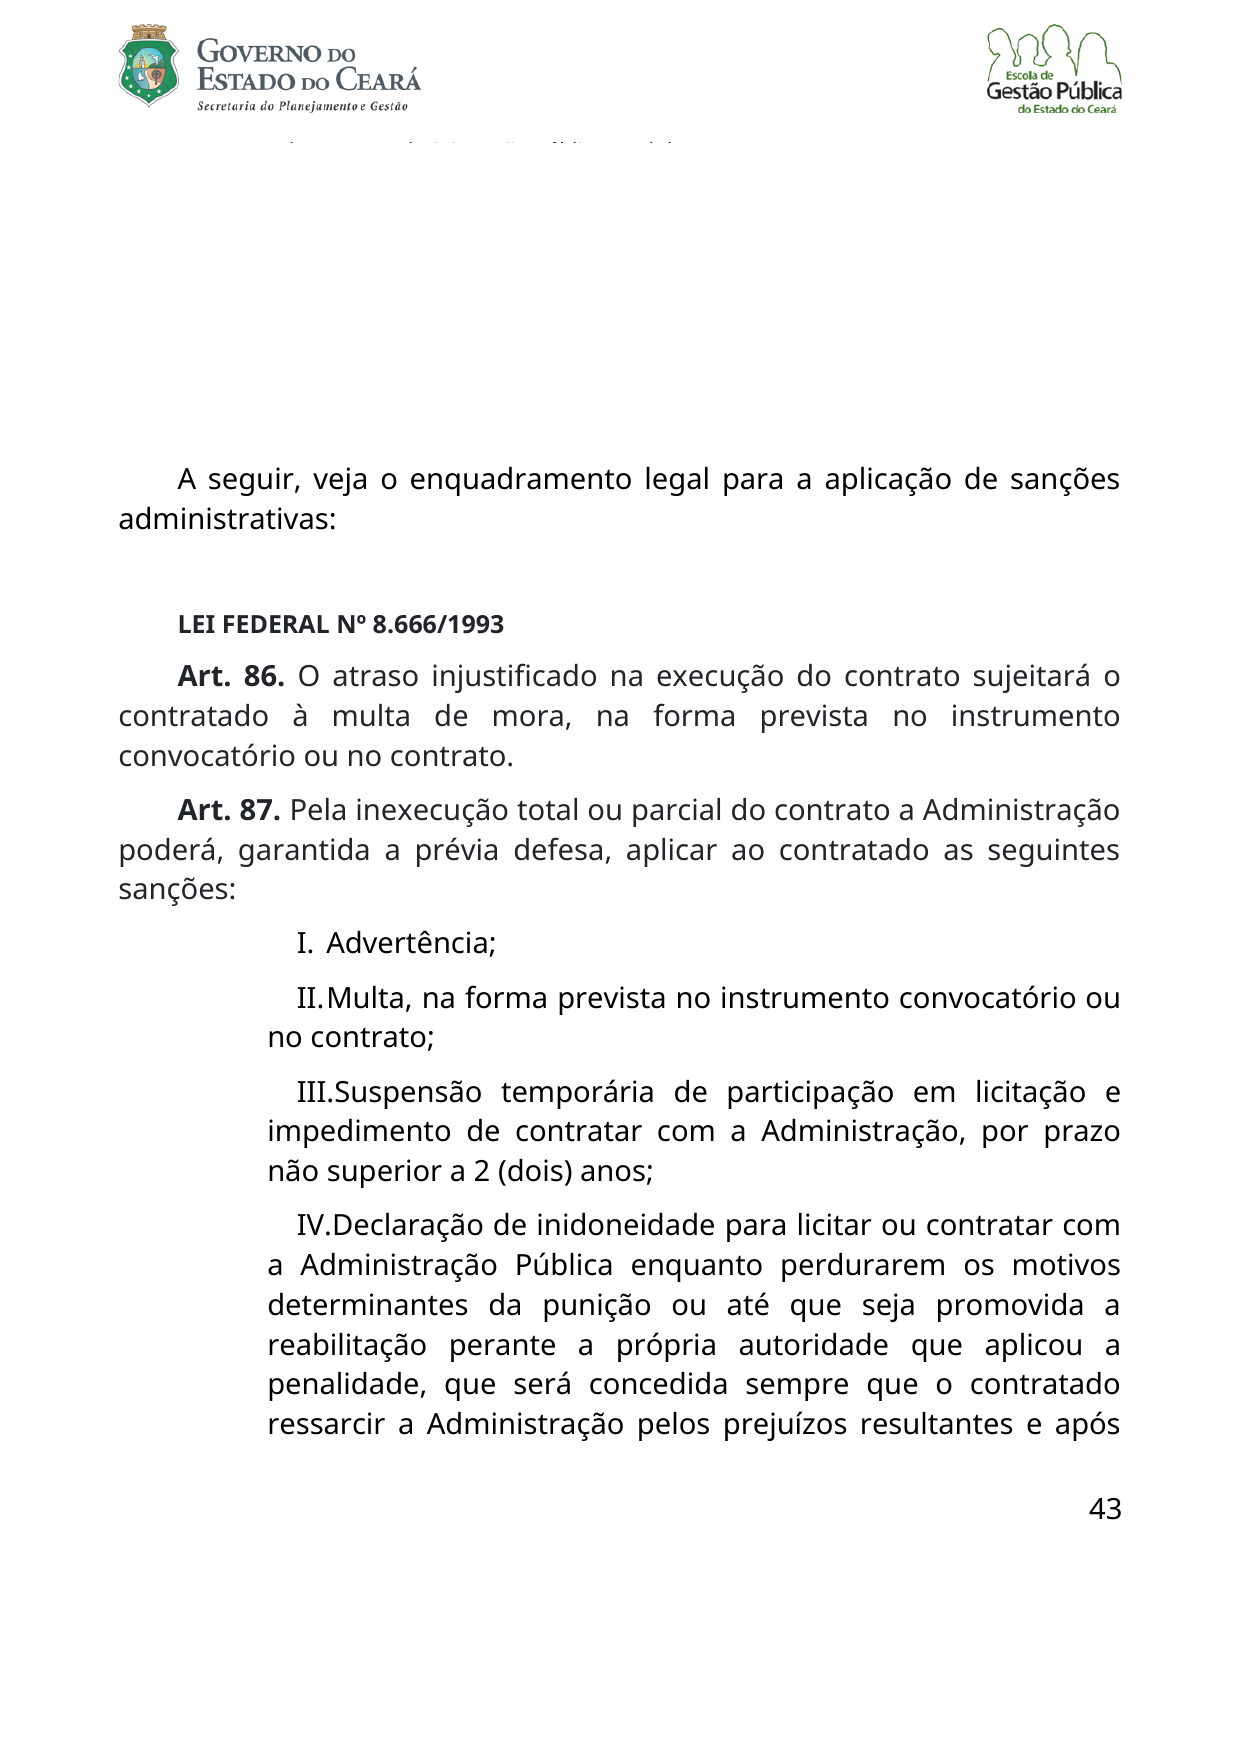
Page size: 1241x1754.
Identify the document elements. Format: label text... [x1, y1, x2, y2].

text A seguir, veja o enquadramento legal para a aplicação de sanções administrativas: [118, 459, 1122, 538]
list Suspensão temporária de participação em licitação e impedimento de contratar com a Administração, por prazo não superior a 2 (dois) anos; [237, 1071, 1122, 1190]
list Multa, na forma prevista no instrumento convocatório ou no contrato; [237, 977, 1122, 1056]
list Advertência; [237, 923, 1122, 962]
text LEI FEDERAL Nº 8.666/1993 [118, 607, 1122, 641]
text Art. 87. Pela inexecução total ou parcial do contrato a Administração poderá, garantida a prévia defesa, aplicar ao contratado as seguintes sanções: [118, 789, 1122, 908]
text Art. 86. O atraso injustificado na execução do contrato sujeitará o contratado à multa de mora, na forma prevista no instrumento convocatório ou no contrato. [118, 656, 1122, 774]
picture [118, 24, 1122, 113]
list Declaração de inidoneidade para licitar ou contratar com a Administração Pública enquanto perdurarem os motivos determinantes da punição ou até que seja promovida a reabilitação perante a própria autoridade que aplicou a penalidade, que será concedida sempre que o contratado ressarcir a Administração pelos prejuízos resultantes e após [237, 1205, 1122, 1443]
